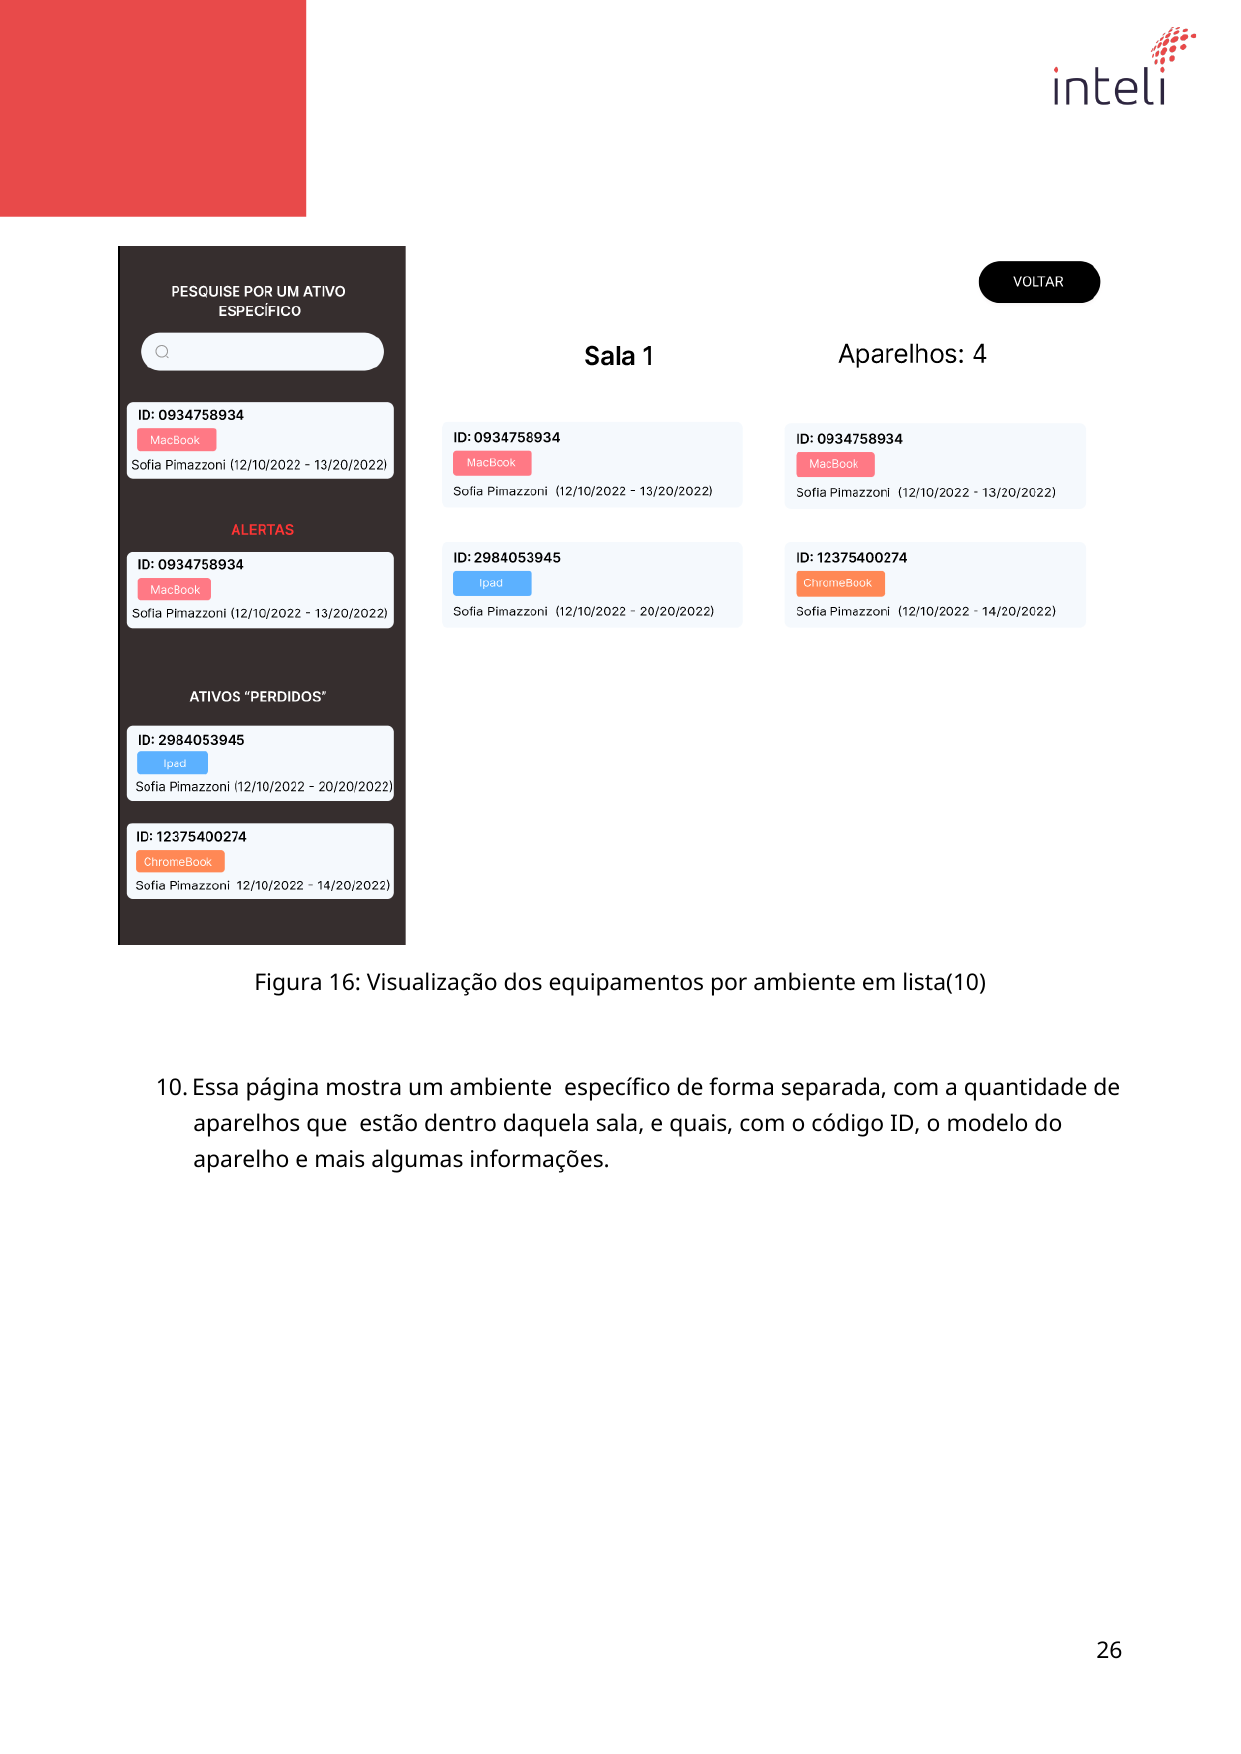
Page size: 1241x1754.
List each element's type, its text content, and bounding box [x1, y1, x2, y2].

picture [0, 0, 307, 217]
list Essa página mostra um ambiente específico de forma separada, com a quantidade de aparelhos que estão dentro daquela sala, e quais, com o código ID, o modelo do aparelho e mais algumas informações. [156, 1071, 1122, 1174]
text Figura 16: Visualização dos equipamentos por ambiente em lista(10) [118, 966, 1122, 997]
picture [1054, 27, 1197, 105]
picture [118, 246, 1123, 945]
